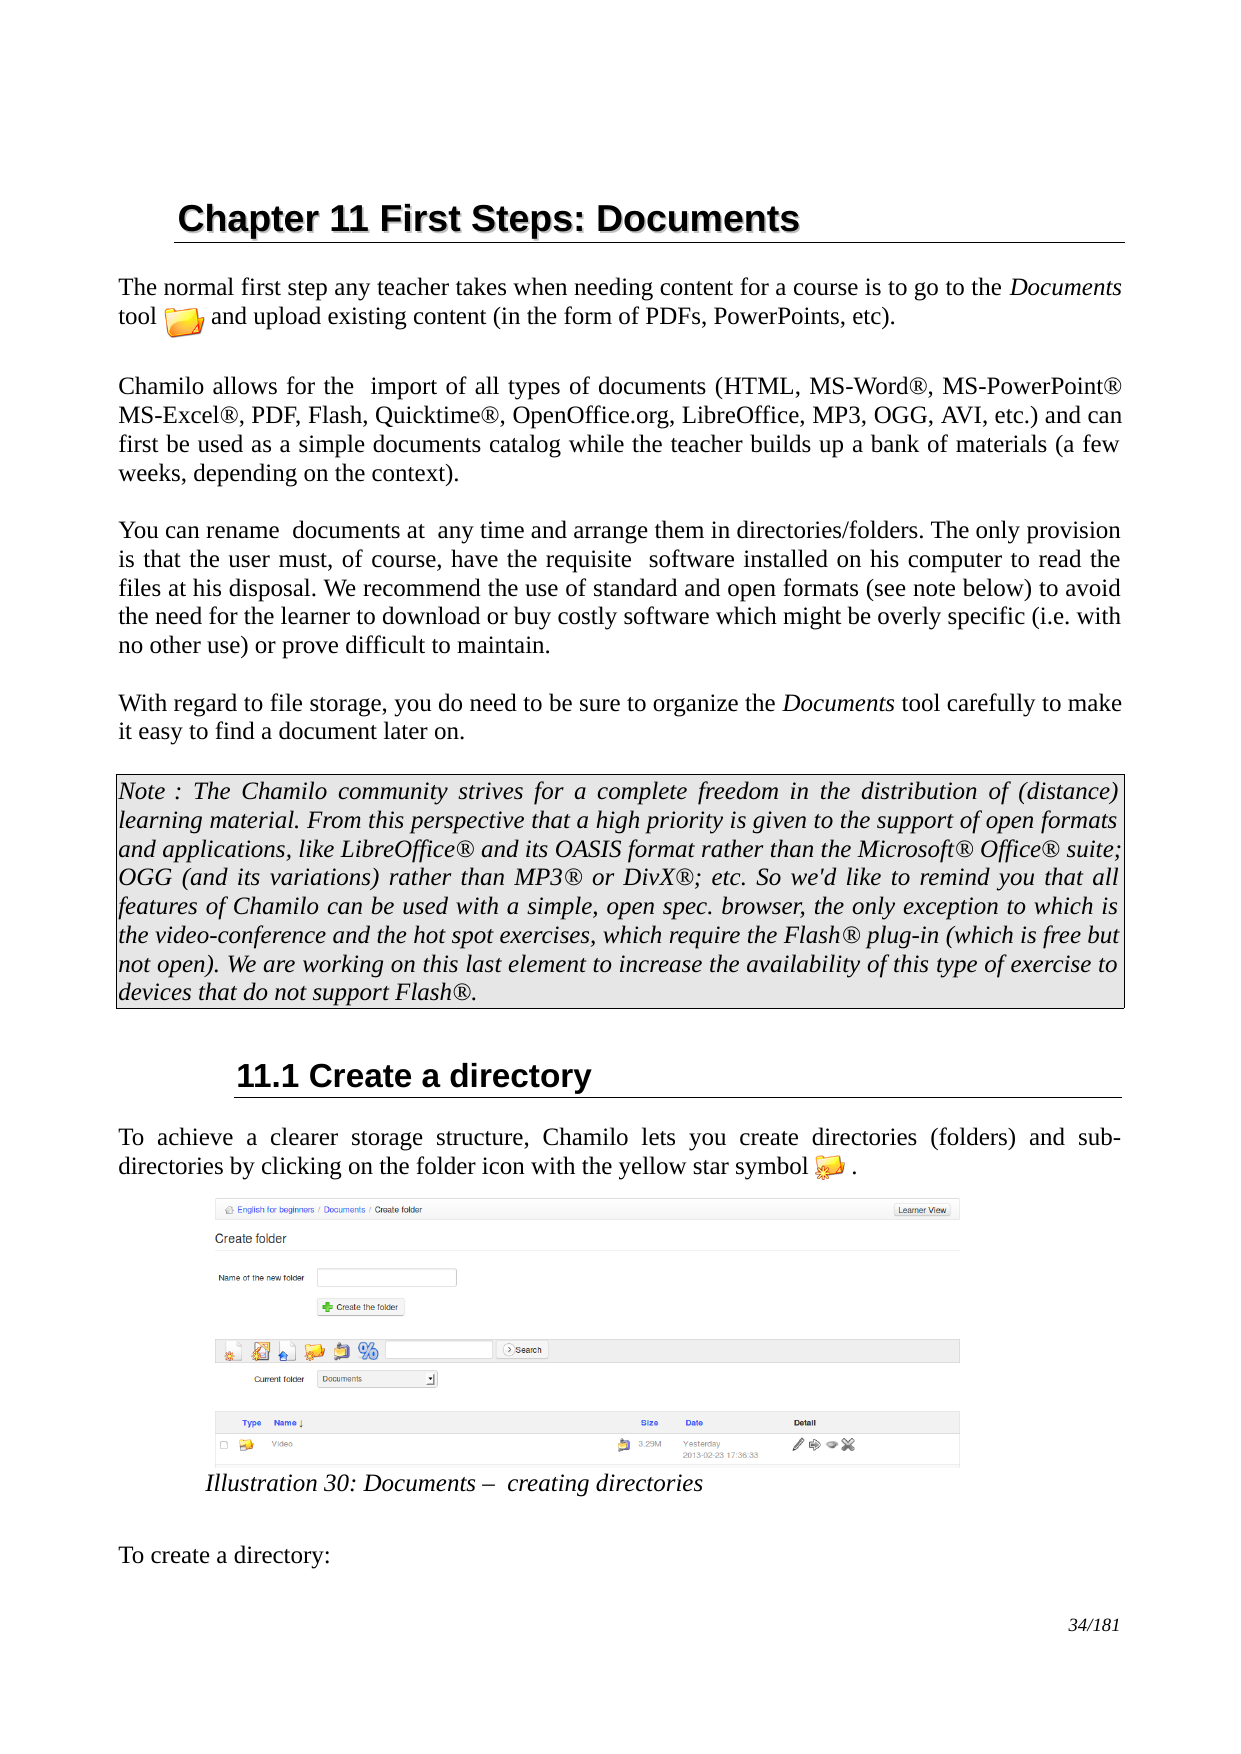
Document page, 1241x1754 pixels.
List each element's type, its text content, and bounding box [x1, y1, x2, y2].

text Note : The Chamilo community strives for a complete freedom in the distribution of (distance) learning material. From this perspective that a high priority is given to the support of open formats and applications, like LibreOffice® and its OASIS format rather than the Microsoft® Office® suite; OGG (and its variations) rather than MP3® or DivX®; etc. So we'd like to remind you that all features of Chamilo can be used with a simple, open spec. browser, the only exception to which is the video-conference and the hot spot exercises, which require the Flash® plug-in (which is free but not open). We are working on this last element to increase the availability of this type of exercise to devices that do not support Flash®. [117, 775, 1124, 1008]
text Illustration 30: Documents – creating directories [205, 1468, 961, 1496]
text The normal first step any teacher takes when needing content for a course is to go to the Documents tool and upload existing content (in the form of PDFs, PowerPoints, etc). [118, 272, 1122, 343]
picture [815, 1150, 845, 1180]
text To achieve a clearer storage structure, Chamilo lets you create directories (folders) and sub-directories by clicking on the folder icon with the yellow star symbol . [118, 1122, 1122, 1180]
text To create a directory: [118, 1540, 1122, 1569]
text Chamilo allows for the import of all types of documents (HTML, MS-Word®, MS-PowerPoint® MS-Excel®, PDF, Flash, Quicktime®, OpenOffice.org, LibreOffice, MP3, OGG, AVI, etc.) and can first be used as a simple documents catalog while the teacher builds up a bank of materials (a few weeks, depending on the context). [118, 371, 1122, 486]
text With regard to file storage, you do need to be sure to organize the Documents tool carefully to make it easy to find a document later on. [118, 688, 1122, 745]
text You can rename documents at any time and arrange them in directories/folders. The only provision is that the user must, of course, have the requisite software installed on his computer to read the files at his disposal. We recommend the use of standard and open formats (see note below) to avoid the need for the learner to download or buy costly software which might be overly specific (i.e. with no other use) or prove difficult to maintain. [118, 515, 1122, 659]
picture [163, 301, 205, 343]
subtitle First Steps: Documents [174, 193, 1125, 242]
subtitle Create a directory [234, 1056, 1122, 1097]
picture [203, 1198, 963, 1468]
